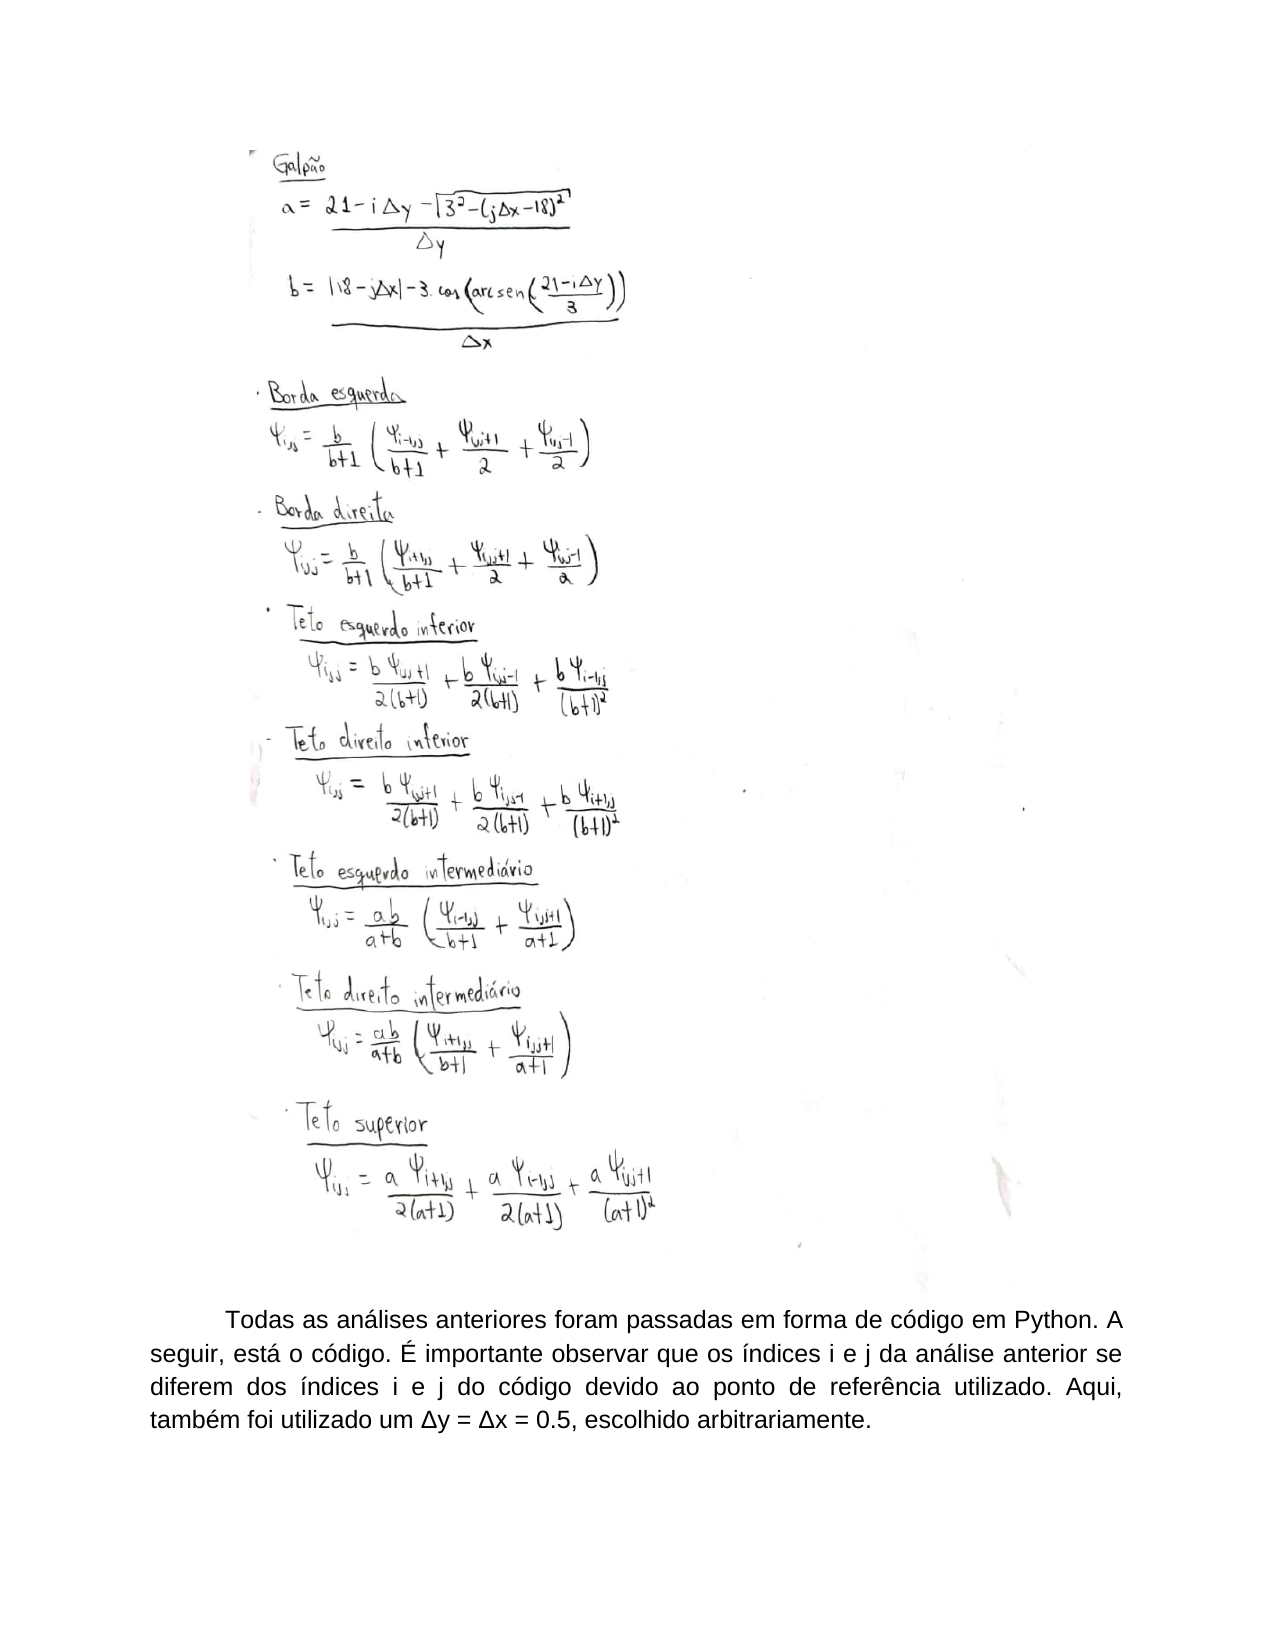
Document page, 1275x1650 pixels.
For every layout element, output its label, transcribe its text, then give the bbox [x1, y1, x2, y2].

text Todas as análises anteriores foram passadas em forma de código em Python. A seguir, está o código. É importante observar que os índices i e j da análise anterior se diferem dos índices i e j do código devido ao ponto de referência utilizado. Aqui, também foi utilizado um Δy = Δx = 0.5, escolhido arbitrariamente. [150, 1306, 1125, 1433]
picture [249, 150, 1026, 1302]
